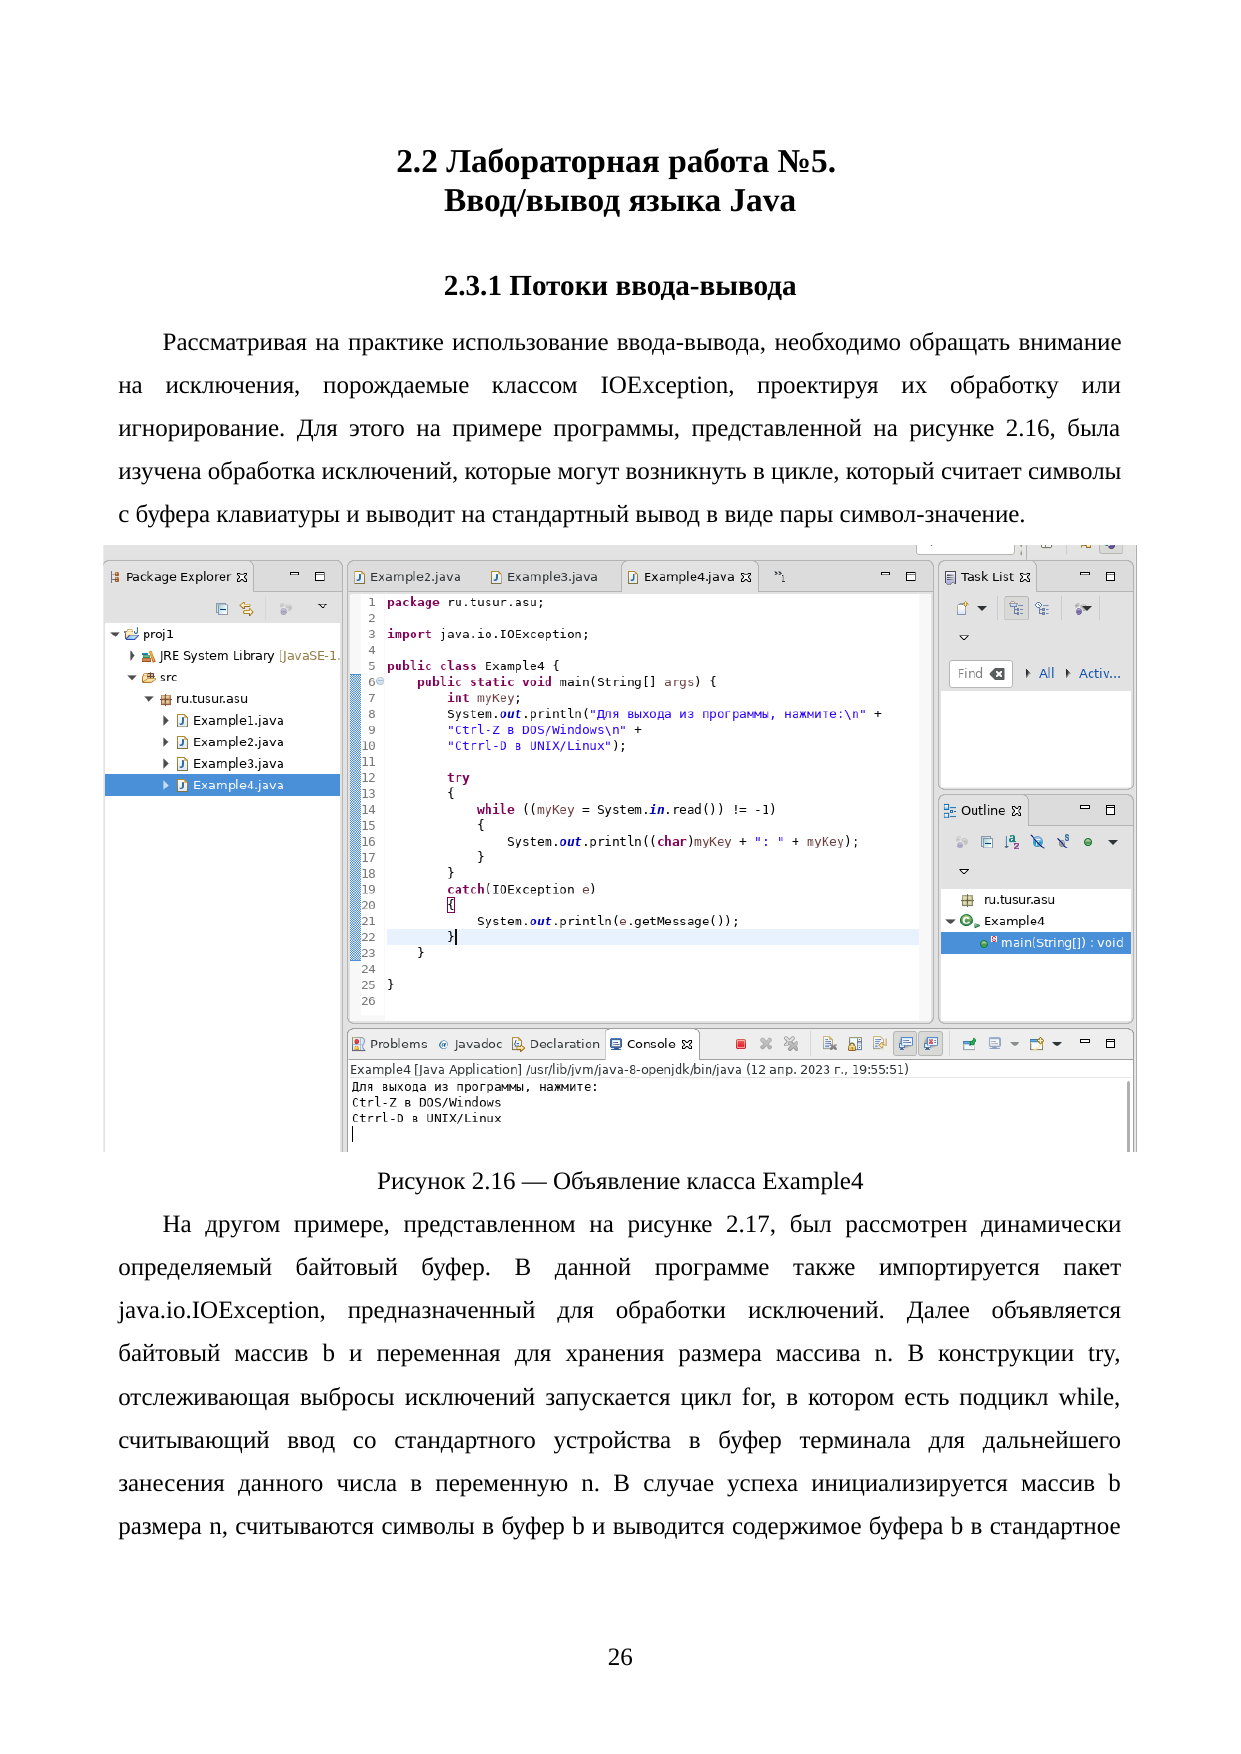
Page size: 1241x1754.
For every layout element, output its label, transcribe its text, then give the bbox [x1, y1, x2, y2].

text На другом примере, представленном на рисунке 2.17, был рассмотрен динамически определяемый байтовый буфер. В данной программе также импортируется пакет java.io.IOException, предназначенный для обработки исключений. Далее объявляется байтовый массив b и переменная для хранения размера массива n. В конструкции try, отслеживающая выбросы исключений запускается цикл for, в котором есть подцикл while, считывающий ввод со стандартного устройства в буфер терминала для дальнейшего занесения данного числа в переменную n. В случае успеха инициализируется массив b размера n, считываются символы в буфер b и выводится содержимое буфера b в стандартное [118, 1209, 1122, 1540]
subtitle 2.3.1 Потоки ввода-вывода [118, 268, 1122, 302]
text Рисунок 2.16 — Объявление класса Example4 [118, 1152, 1122, 1195]
subtitle 2.2 Лабораторная работа №5. Ввод/вывод языка Java [118, 142, 1122, 218]
picture [103, 545, 1137, 1152]
text Рассматривая на практике использование ввода-вывода, необходимо обращать внимание на исключения, порождаемые классом IOException, проектируя их обработку или игнорирование. Для этого на примере программы, представленной на рисунке 2.16, была изучена обработка исключений, которые могут возникнуть в цикле, который считает символы с буфера клавиатуры и выводит на стандартный вывод в виде пары символ-значение. [118, 327, 1122, 528]
